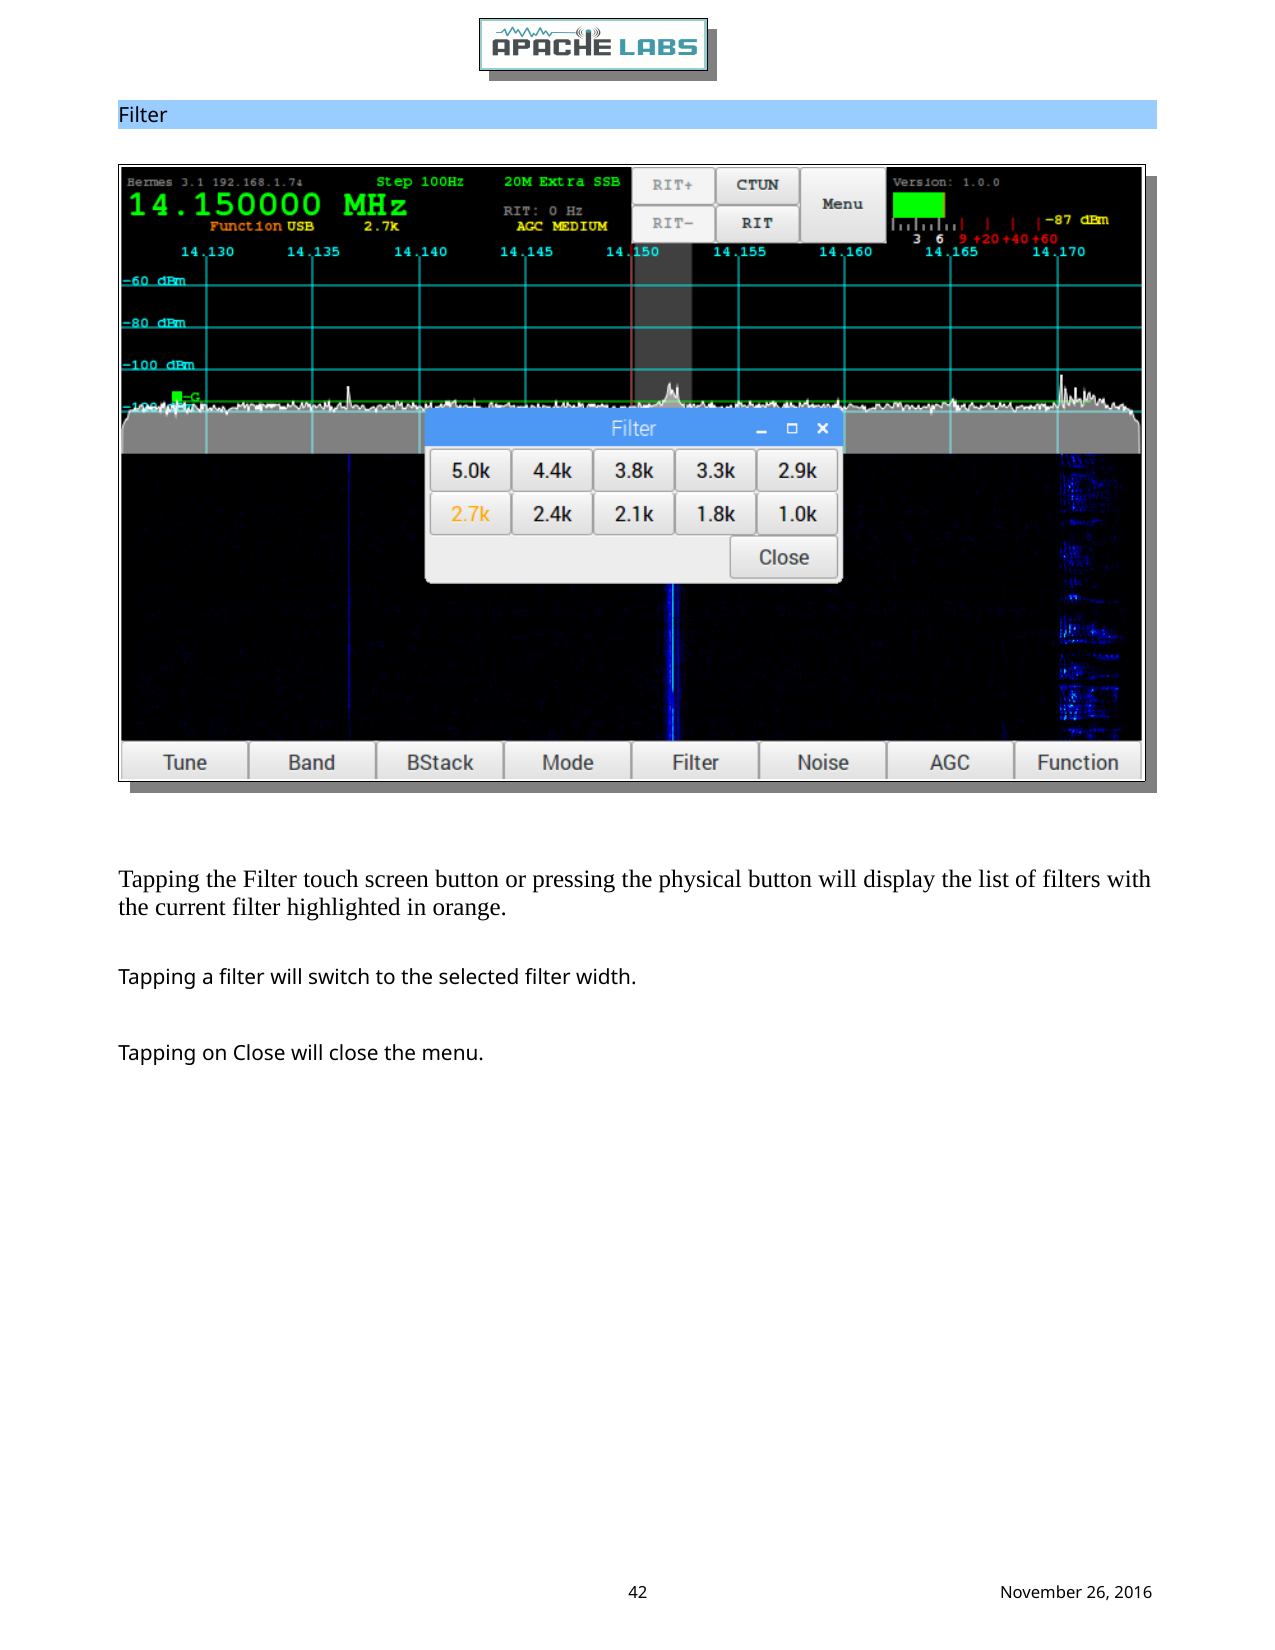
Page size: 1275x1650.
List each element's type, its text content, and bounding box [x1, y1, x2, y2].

text Tapping a filter will switch to the selected filter width. [118, 962, 1157, 991]
text Tapping on Close will close the menu. [118, 1038, 1157, 1067]
picture [121, 167, 1142, 779]
subtitle Filter [118, 100, 1157, 129]
text Tapping the Filter touch screen button or pressing the physical button will display the list of filters with the current filter highlighted in orange. [118, 864, 1157, 921]
picture [482, 21, 704, 68]
